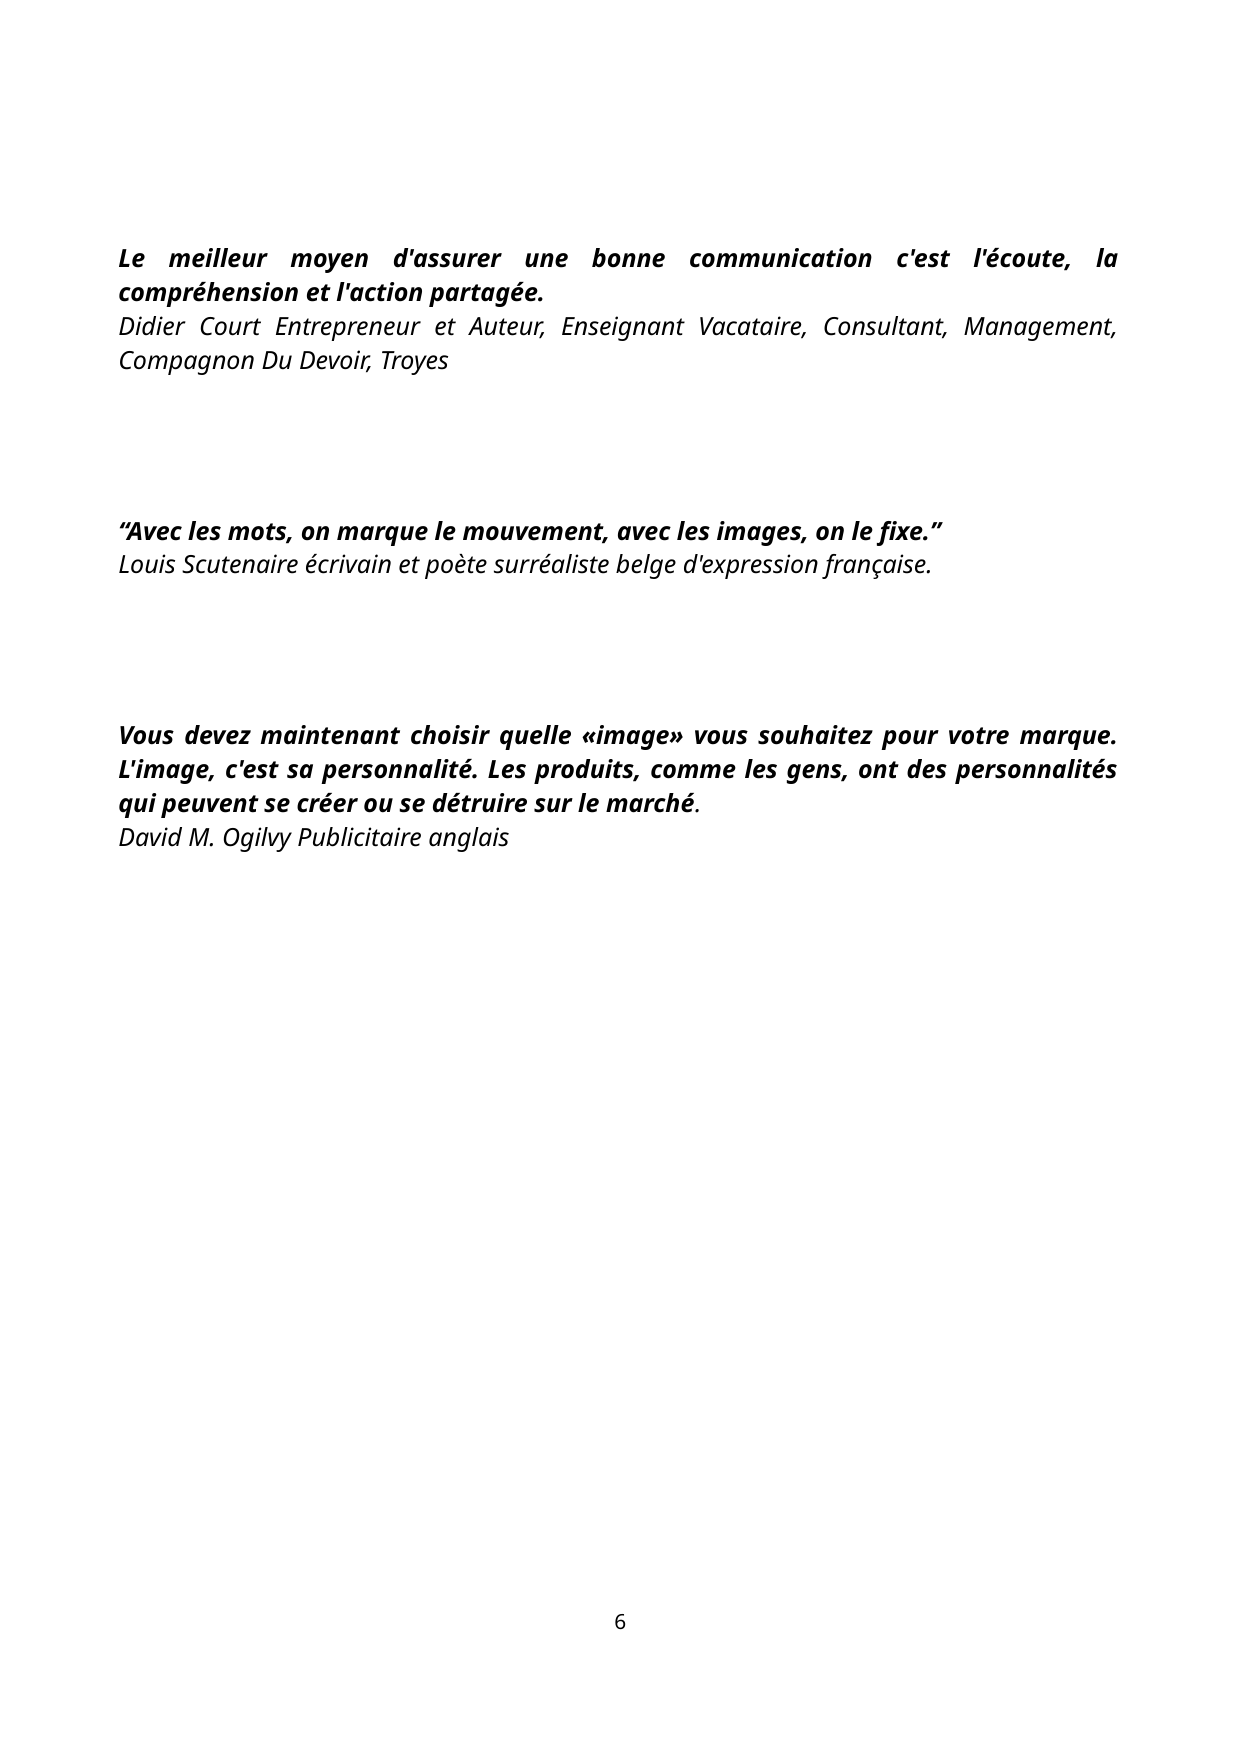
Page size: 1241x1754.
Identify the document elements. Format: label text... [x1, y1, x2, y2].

text Vous devez maintenant choisir quelle «image» vous souhaitez pour votre marque. L'image, c'est sa personnalité. Les produits, comme les gens, ont des personnalités qui peuvent se créer ou se détruire sur le marché. [118, 717, 1122, 820]
text Le meilleur moyen d'assurer une bonne communication c'est l'écoute, la compréhension et l'action partagée. [118, 241, 1122, 309]
text Didier Court Entrepreneur et Auteur, Enseignant Vacataire, Consultant, Management, Compagnon Du Devoir, Troyes [118, 309, 1122, 377]
text “Avec les mots, on marque le mouvement, avec les images, on le fixe.” [118, 513, 1122, 547]
text Louis Scutenaire écrivain et poète surréaliste belge d'expression française. [118, 547, 1122, 581]
text David M. Ogilvy Publicitaire anglais [118, 820, 1122, 854]
